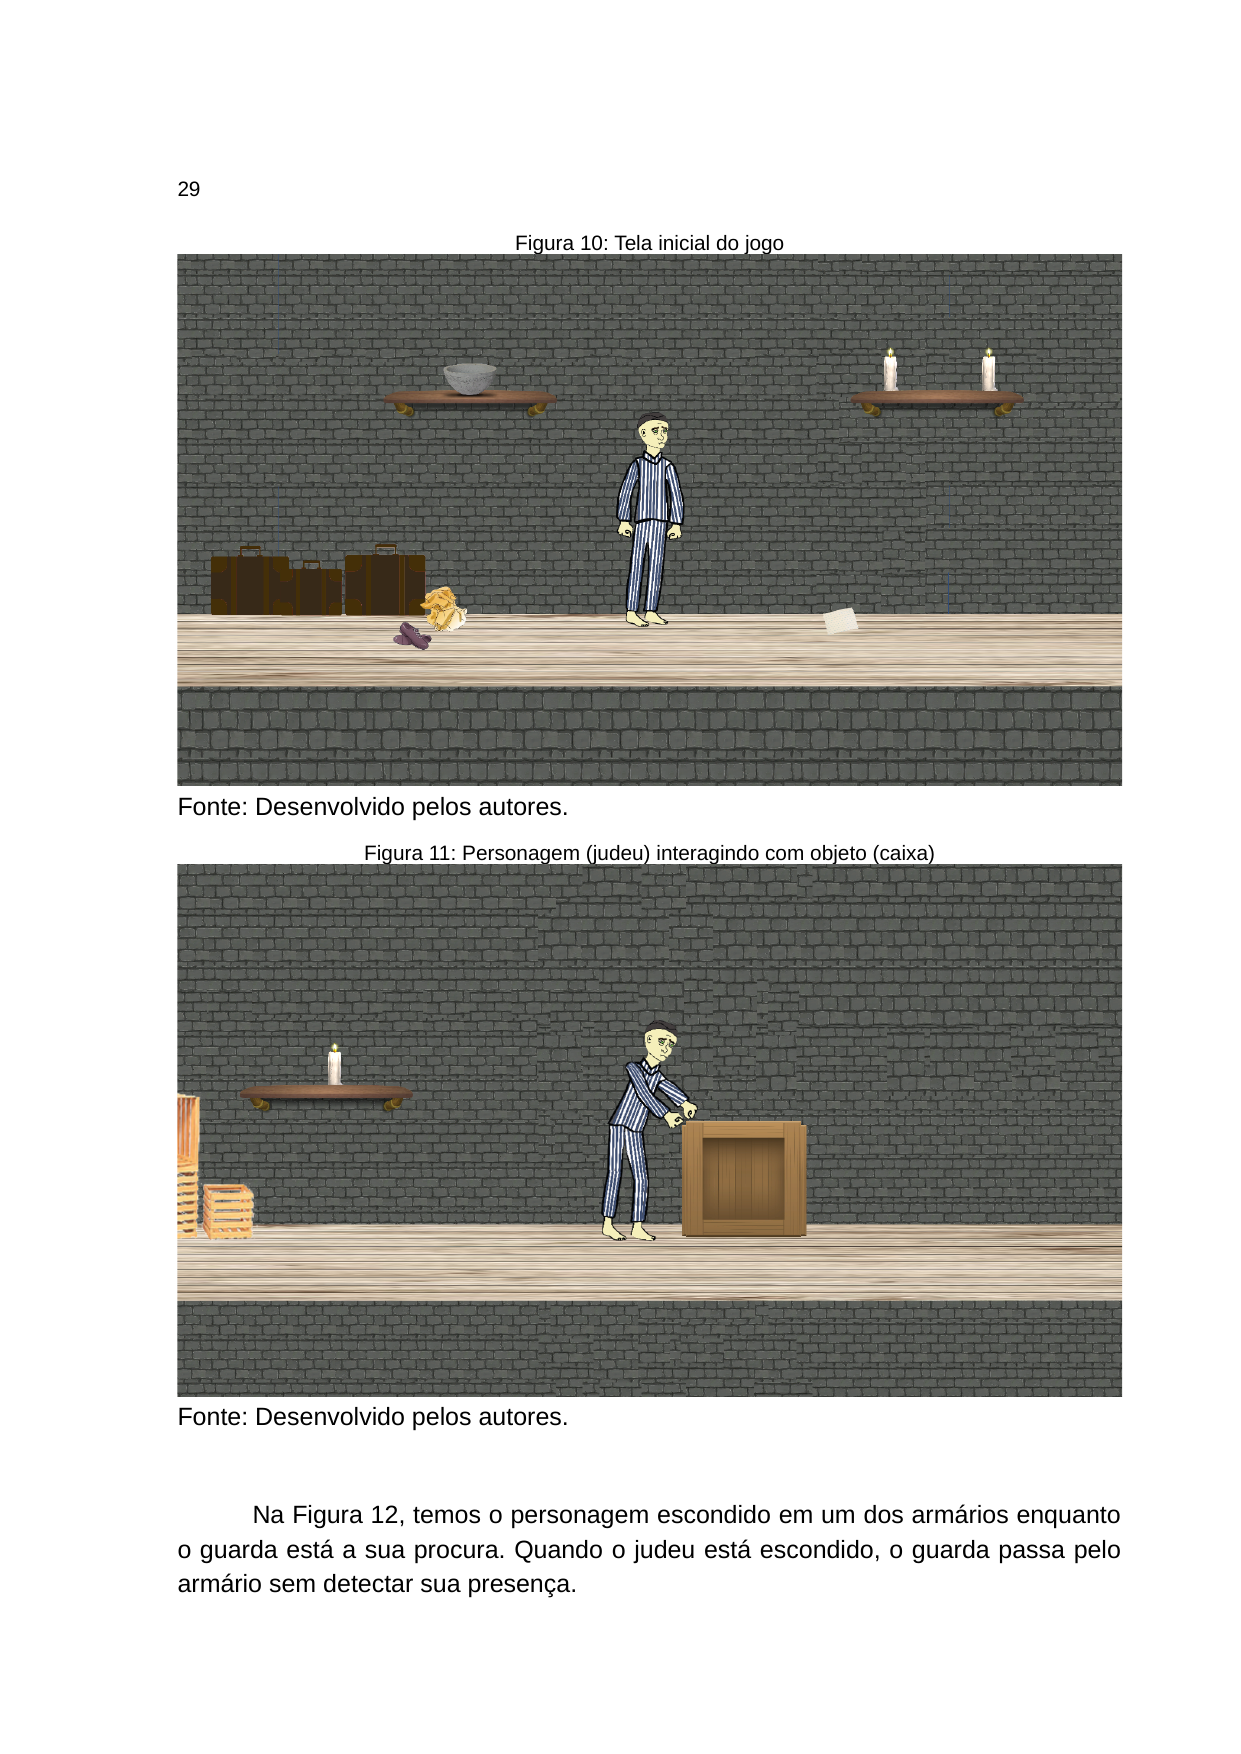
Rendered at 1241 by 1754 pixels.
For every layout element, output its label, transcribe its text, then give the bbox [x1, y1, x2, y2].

text Fonte: Desenvolvido pelos autores. [177, 786, 1122, 821]
text Fonte: Desenvolvido pelos autores. [177, 1397, 1122, 1431]
subtitle Figura 11: Personagem (judeu) interagindo com objeto (caixa) [177, 841, 1122, 864]
subtitle Figura 10: Tela inicial do jogo [177, 231, 1122, 254]
picture [177, 864, 1123, 1397]
text Na Figura 12, temos o personagem escondido em um dos armários enquanto o guarda está a sua procura. Quando o judeu está escondido, o guarda passa pelo armário sem detectar sua presença. [177, 1500, 1122, 1598]
picture [177, 254, 1123, 786]
